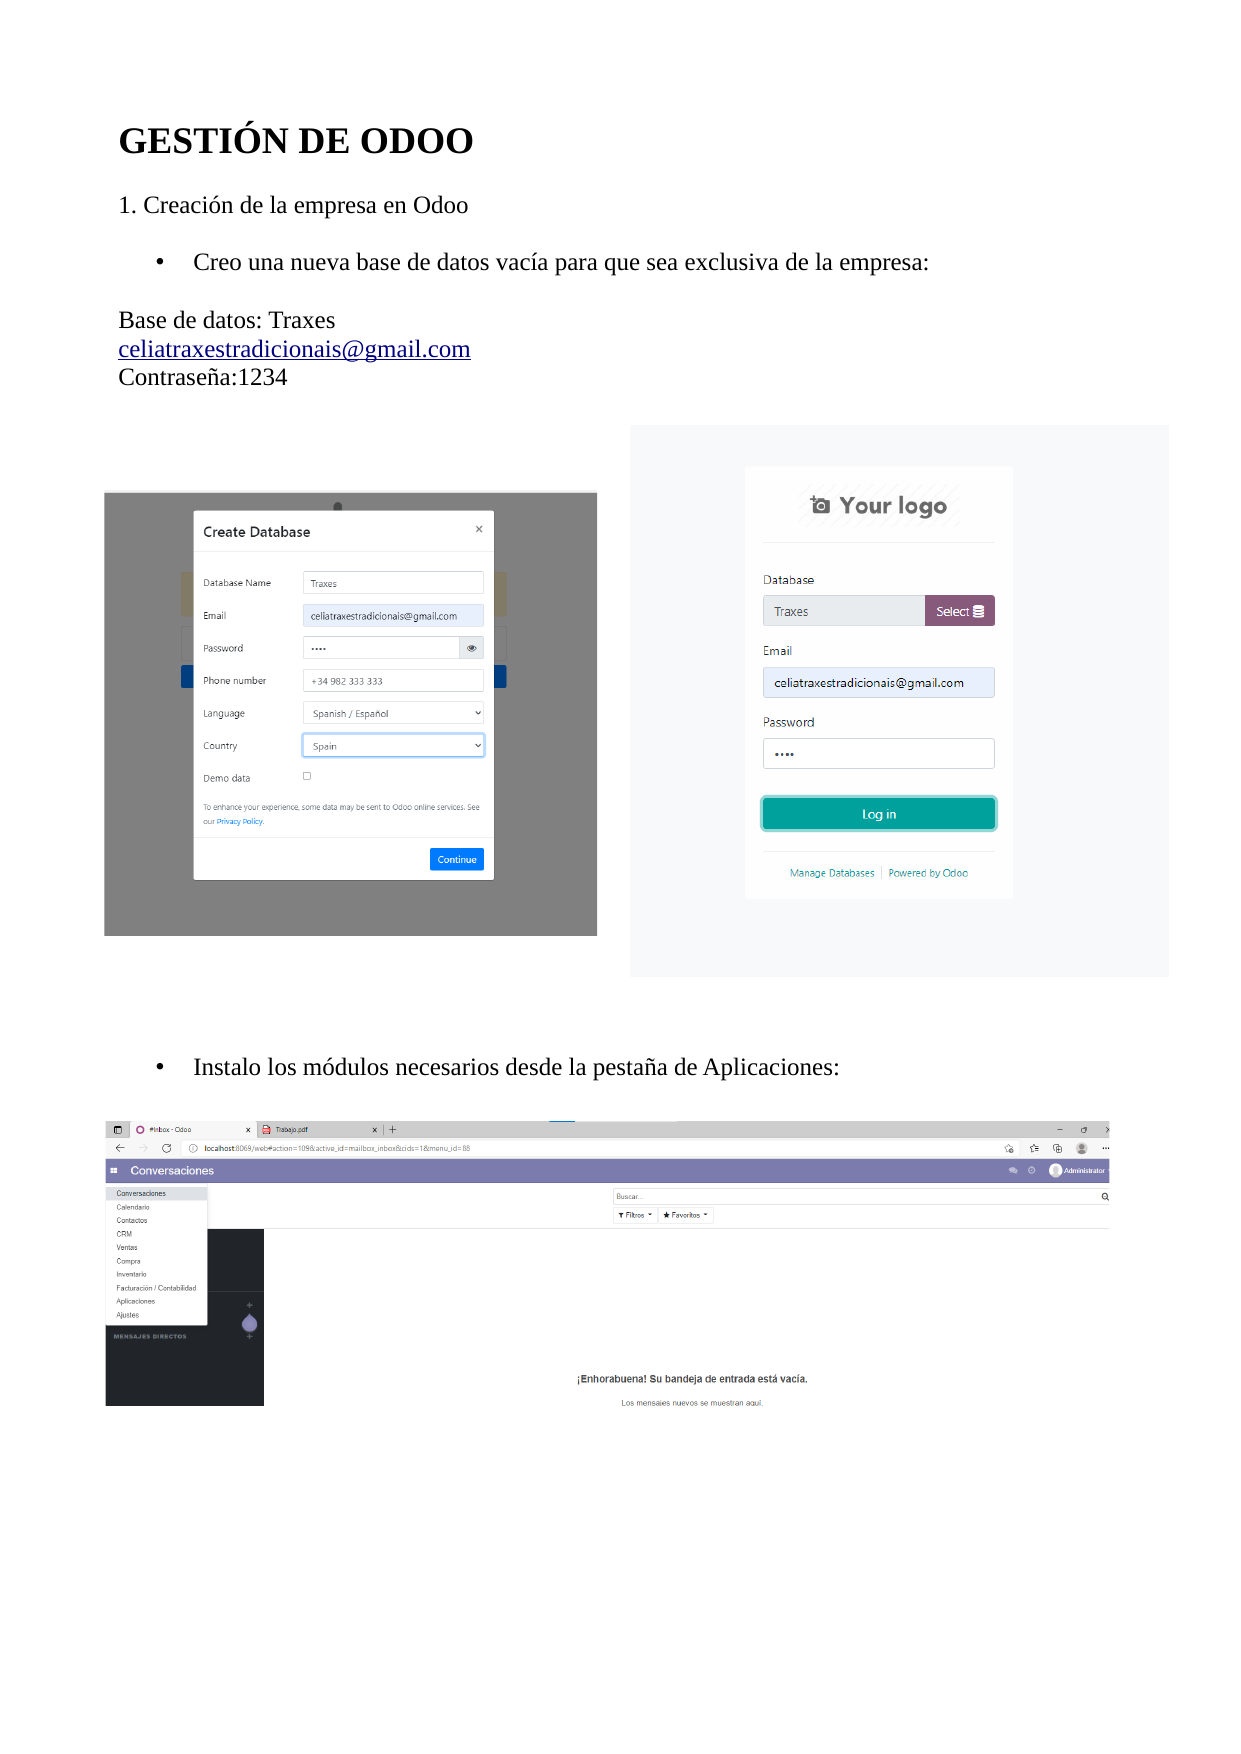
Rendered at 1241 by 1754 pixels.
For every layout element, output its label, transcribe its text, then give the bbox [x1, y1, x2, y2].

text Contraseña:1234 [118, 362, 1122, 391]
picture [630, 425, 1169, 977]
text GESTIÓN DE ODOO [118, 118, 1122, 161]
text Base de datos: Traxes [118, 305, 1122, 334]
list Instalo los módulos necesarios desde la pestaña de Aplicaciones: [156, 1052, 1122, 1081]
picture [105, 1121, 1110, 1406]
text celiatraxestradicionais@gmail.com [118, 334, 1122, 362]
text 1. Creación de la empresa en Odoo [118, 190, 1122, 219]
list Creo una nueva base de datos vacía para que sea exclusiva de la empresa: [156, 247, 1122, 276]
picture [104, 486, 598, 936]
